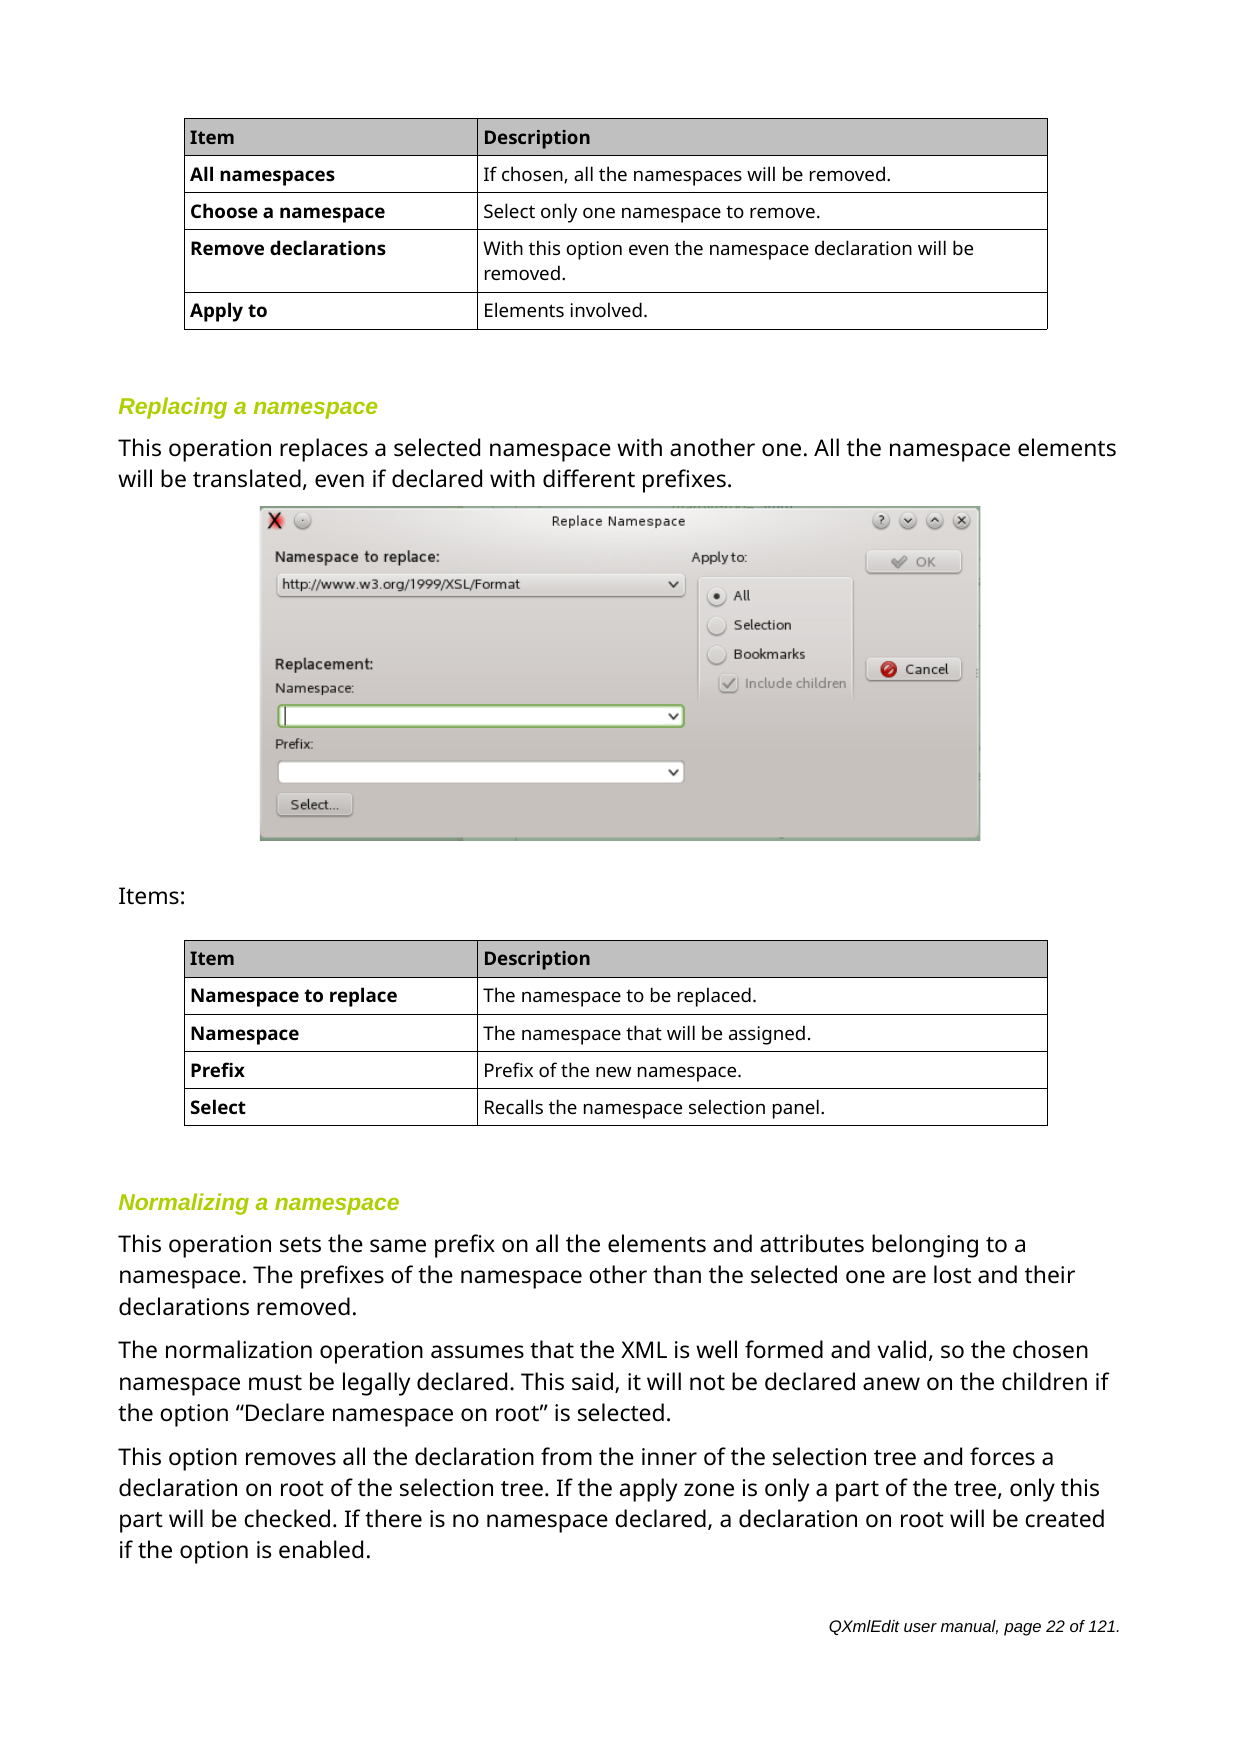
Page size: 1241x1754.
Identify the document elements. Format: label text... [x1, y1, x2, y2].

text This operation replaces a selected namespace with another one. All the namespace elements will be translated, even if declared with different prefixes. [118, 432, 1122, 494]
text The normalization operation assumes that the XML is well formed and valid, so the chosen namespace must be legally declared. This said, it will not be declared anew on the children if the option “Declare namespace on root” is selected. [118, 1334, 1122, 1428]
picture [259, 506, 981, 841]
table_cell Prefix [185, 1052, 477, 1088]
table_cell Elements involved. [478, 293, 1047, 329]
table_cell The namespace to be replaced. [478, 978, 1047, 1014]
table_cell Select only one namespace to remove. [478, 193, 1047, 229]
table_cell Recalls the namespace selection panel. [478, 1089, 1047, 1125]
subtitle Normalizing a namespace [118, 1189, 1122, 1216]
table_header Description [478, 119, 1047, 155]
text Items: [118, 880, 1122, 911]
table_cell If chosen, all the namespaces will be removed. [478, 156, 1047, 192]
table_cell Prefix of the new namespace. [478, 1052, 1047, 1088]
table_header Item [185, 119, 477, 155]
table_cell Remove declarations [185, 230, 477, 292]
text This option removes all the declaration from the inner of the selection tree and forces a declaration on root of the selection tree. If the apply zone is only a part of the tree, only this part will be checked. If there is no namespace declared, a declaration on root will be created if the option is enabled. [118, 1441, 1122, 1566]
table_cell Namespace to replace [185, 978, 477, 1014]
table_cell Select [185, 1089, 477, 1125]
subtitle Replacing a namespace [118, 393, 1122, 419]
table_cell With this option even the namespace declaration will be removed. [478, 230, 1047, 292]
text This operation sets the same prefix on all the elements and attributes belonging to a namespace. The prefixes of the namespace other than the selected one are lost and their declarations removed. [118, 1228, 1122, 1322]
table_header Description [478, 941, 1047, 977]
table_cell Choose a namespace [185, 193, 477, 229]
table_cell Namespace [185, 1015, 477, 1051]
table_header Item [185, 941, 477, 977]
table_cell The namespace that will be assigned. [478, 1015, 1047, 1051]
table_cell All namespaces [185, 156, 477, 192]
table_cell Apply to [185, 293, 477, 329]
